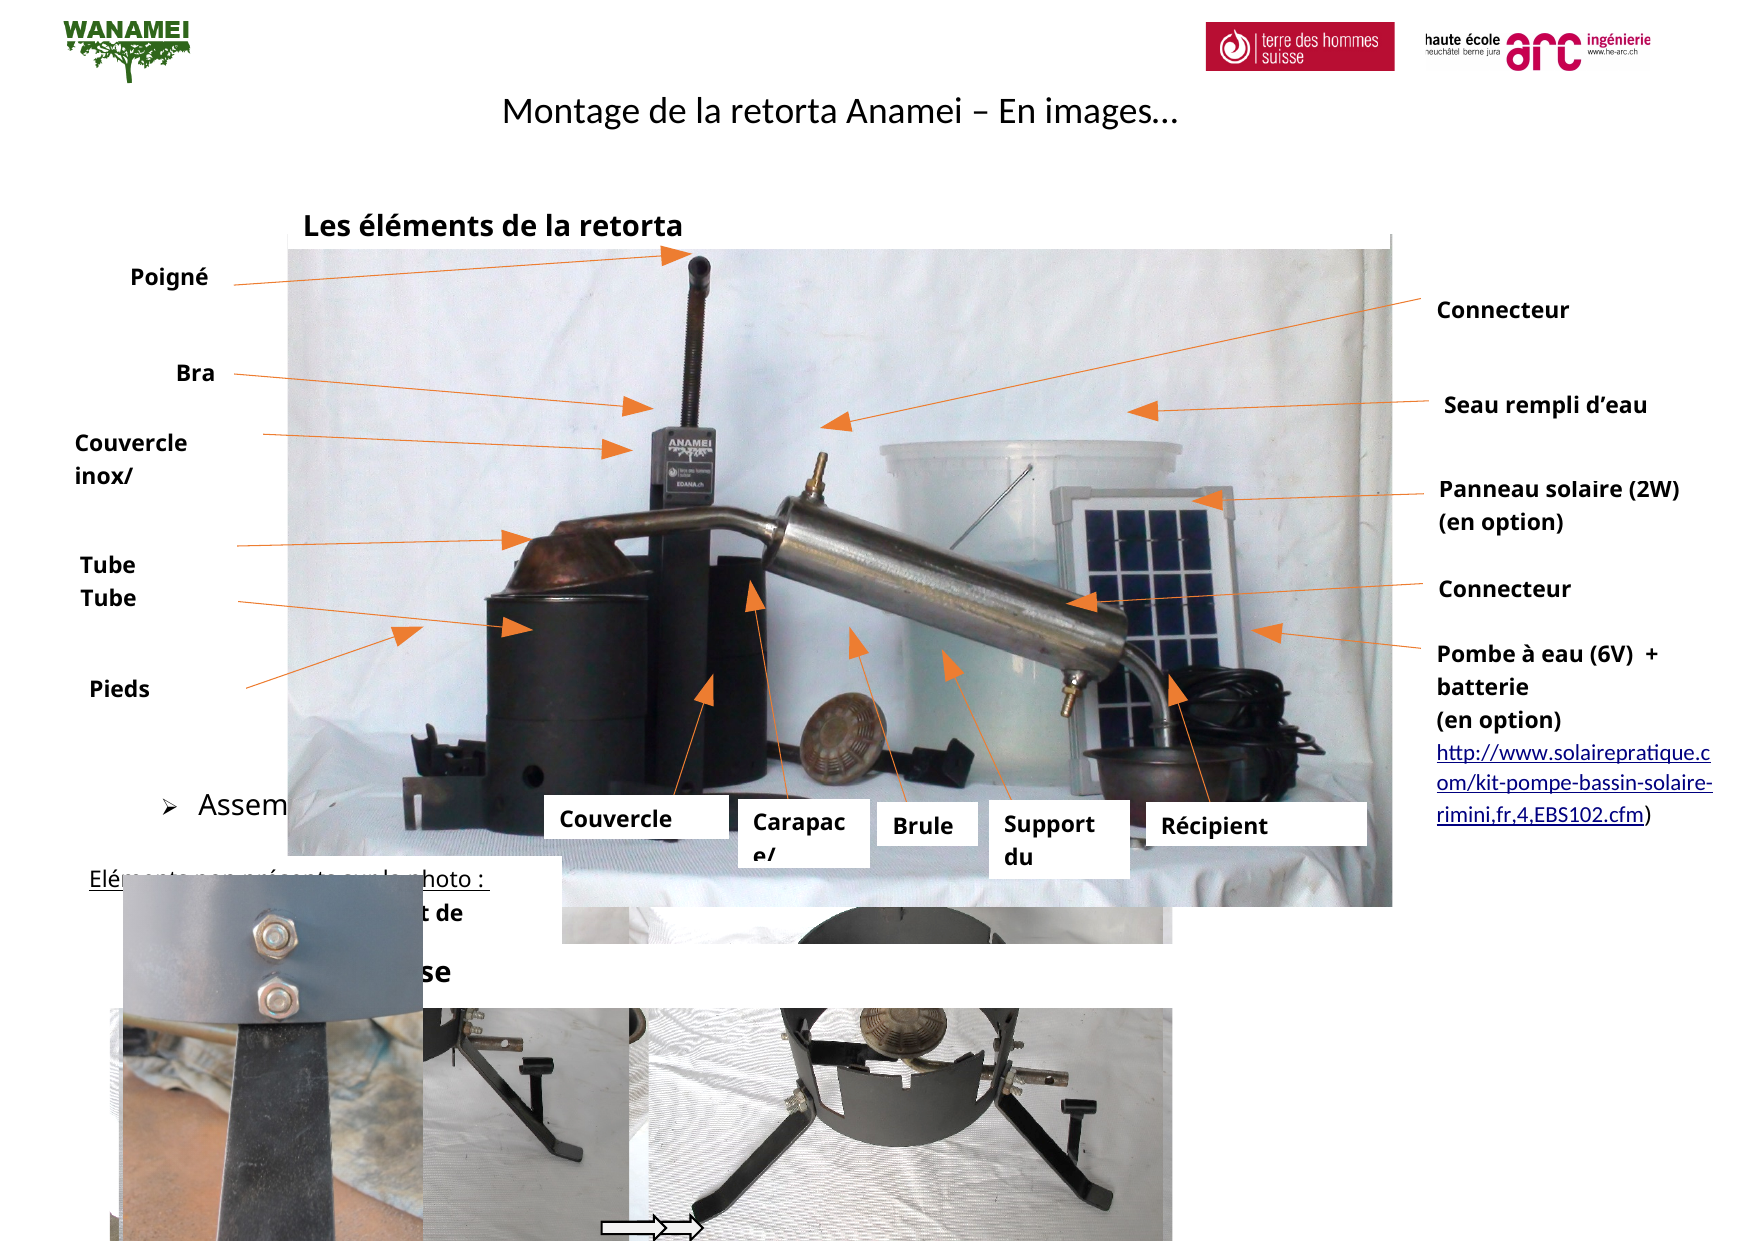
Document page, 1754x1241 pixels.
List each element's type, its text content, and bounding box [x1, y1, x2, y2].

text Pieds [89, 673, 231, 700]
text Bras [176, 357, 219, 393]
text Couvercle inox/ Refroidisseur Inox [74, 427, 248, 490]
text Pombe à eau (6V) + batterie [1436, 638, 1715, 702]
text (Kit de la pompe sur le site : http://www.solairepratique.com/kit-pompe-bassin-solaire-rimini,fr,4,EBS102.cfm) [1436, 738, 1715, 842]
text Panneau solaire (2W) [1439, 481, 1717, 504]
text Les éléments de la retorta [303, 206, 1375, 242]
list 1 récipient transparent de récupération [423, 897, 547, 944]
text (en option) [1436, 704, 1715, 736]
text Assemblage de la base [423, 951, 1672, 991]
list Assemblage des pieds sur la carapace [161, 784, 287, 823]
text Poignée [130, 261, 215, 297]
text Tube inférieur [80, 582, 223, 609]
text Tube supérieur [79, 549, 222, 575]
text Connecteur hydraulique 1/4 [1438, 573, 1701, 602]
text Montage de la retorta Anamei – En images… [74, 87, 1606, 133]
text Carapace/ Armature [753, 806, 855, 861]
text (en option) [1439, 506, 1717, 537]
text Connecteur hydraulique 1/4 [1436, 294, 1703, 323]
text Eléments non présents sur la photo : [89, 863, 547, 895]
list Assemblage des pieds sur la carapace [1393, 784, 1421, 823]
text Seau rempli d’eau [1444, 389, 1722, 420]
text Récipient (alu/inox) [1161, 809, 1352, 838]
text Support du bruleur [1004, 808, 1115, 871]
text Bruleur [892, 809, 963, 838]
text Couvercle acier [559, 803, 714, 831]
